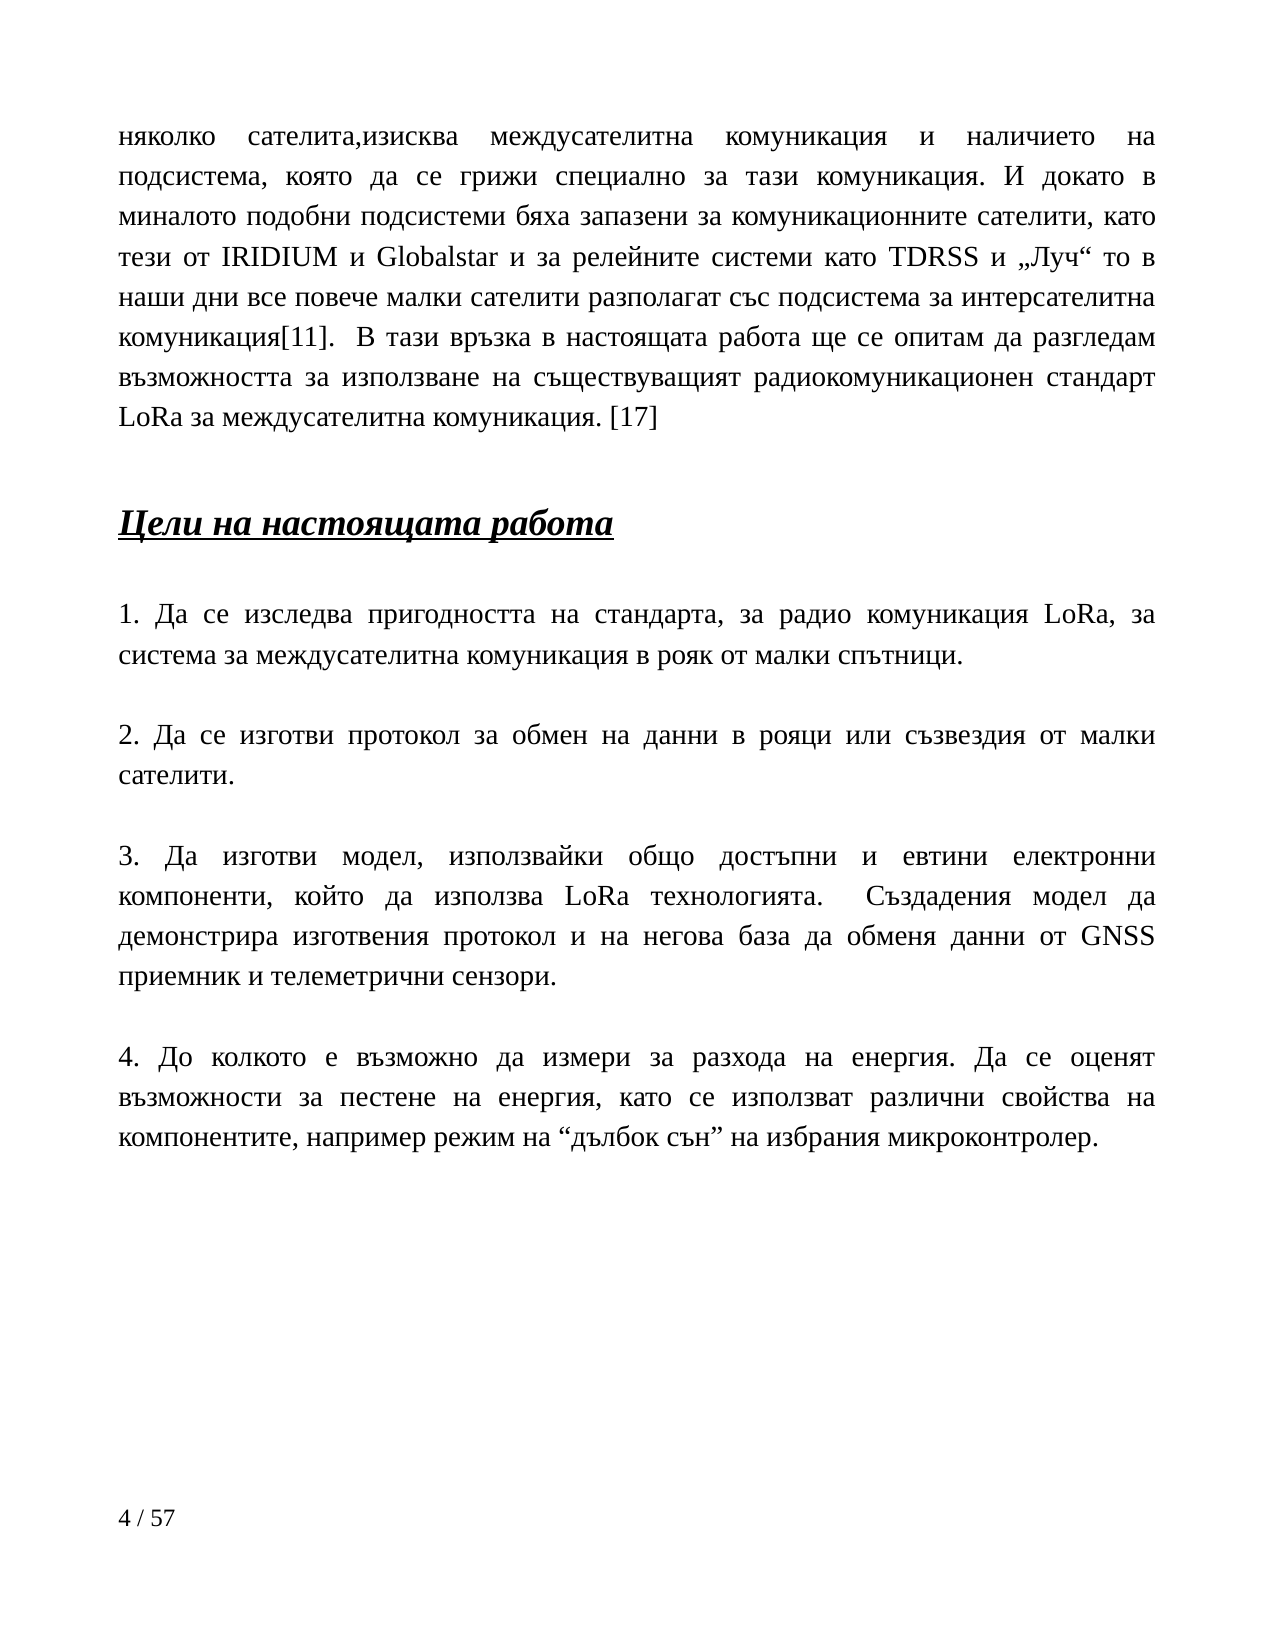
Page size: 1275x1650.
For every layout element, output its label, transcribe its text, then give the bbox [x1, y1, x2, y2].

subtitle Цели на настоящата работа [118, 501, 1157, 544]
text няколко сателита,изисква междусателитна комуникация и наличието на подсистема, която да се грижи специално за тази комуникация. И докато в миналото подобни подсистеми бяха запазени за комуникационните сателити, като тези от IRIDIUM и Globalstar и за релейните системи като TDRSS и „Луч“ то в наши дни все повече малки сателити разполагат със подсистема за интерсателитна комуникация[11]. В тази връзка в настоящата работа ще се опитам да разгледам възможността за използване на съществуващият радиокомуникационен стандарт LoRa за междусателитна комуникация. [17] [118, 118, 1157, 433]
text 3. Да изготви модел, използвайки общо достъпни и евтини електронни компоненти, който да използва LoRa технологията. Създадения модел да демонстрира изготвения протокол и на негова база да обменя данни от GNSS приемник и телеметрични сензори. [118, 838, 1157, 992]
text 2. Да се изготви протокол за обмен на данни в рояци или съзвездия от малки сателити. [118, 717, 1157, 791]
text 4. До колкото е възможно да измери за разхода на енергия. Да се оценят възможности за пестене на енергия, като се използват различни свойства на компонентите, например режим на “дълбок сън” на избрания микроконтролер. [118, 1039, 1157, 1153]
text 1. Да се изследва пригодността на стандарта, за радио комуникация LoRa, за система за междусателитна комуникация в рояк от малки спътници. [118, 597, 1157, 670]
